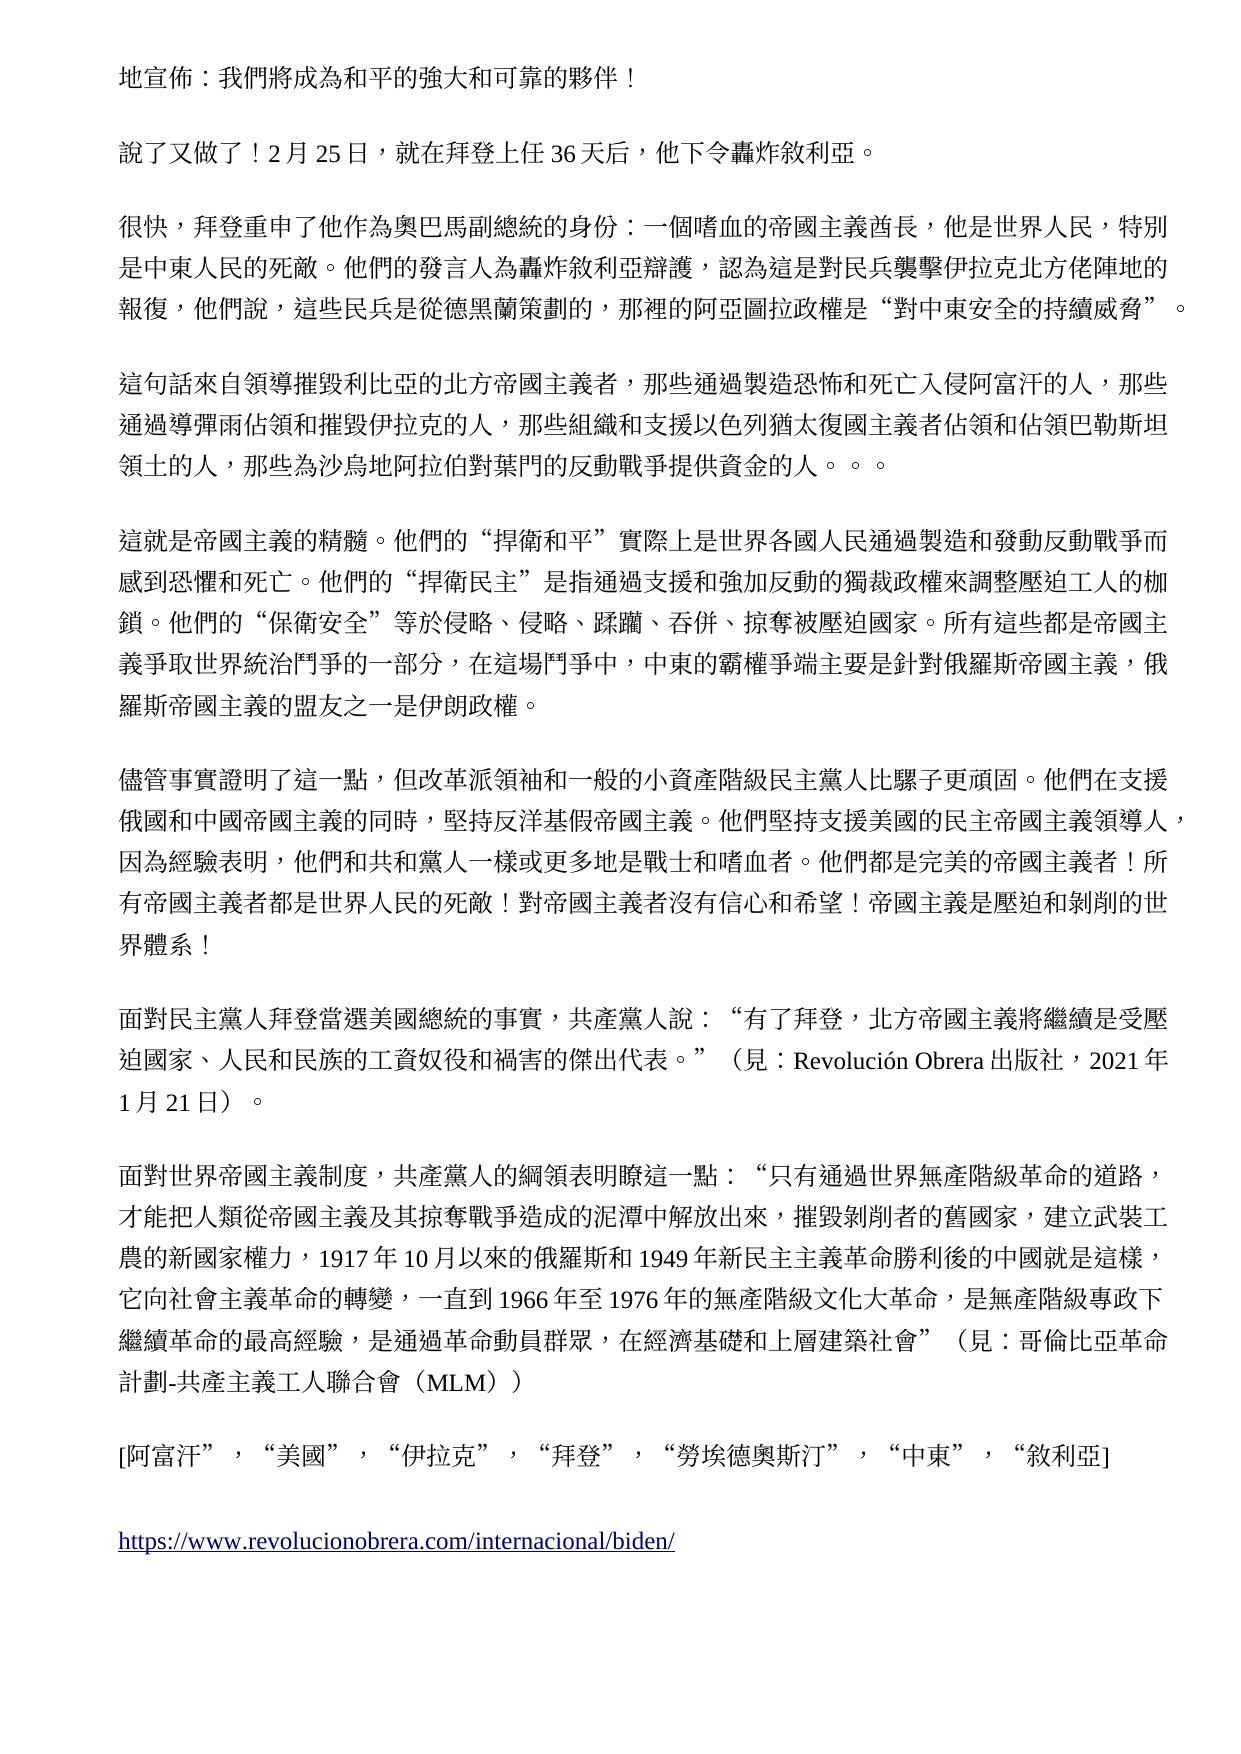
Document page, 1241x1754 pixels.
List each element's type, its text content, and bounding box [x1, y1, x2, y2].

text https://www.revolutionobrera.com/public html/wp-content/uploads/2021/03/bombing-syria.jpg 2021年3月6日08:00:00-05:00 https://www.revolutionObrera.com/author/root/ [地]https://www.revolutionobrera.com/public html/wp-content/uploads/2017/09/mexico01-520x245.jpg'，'https://www.revolutionObrera.com/public html/wp-content/uploads/2020/08/玻利維亞-1-520x245.jpg'，'https://www.revolutionObrera.com/public html/wp-content/uploads/2018/11/jamal-khashoggi-520x245.jpg“，“哦。https://www.revolutionObrera.com/wp-content/uploads/2017/04/supportnos.jpg'，'https://www.revolutionObrera.com/public html/wp-content/plugins/telegram-bot/img/telegramiconmini.jpg'，'https://www.revolutionObrera.com/public html/wp-content/uploads/2020/10/pgi-620x349.png“，“哦。https://www.revolutionObrera.com/public html/wp-content/uploads/2021/01/bella-org-back-620x620.jpeg'，'https://www.revolutionObrera.com/public html/wp-content/uploads/2020/10/vologo-620x233.png'，'https://www.revolutionObrera.com/public html/wp-content/uploads/2020/10/blogs-620x165.png“，“哦。https://www.revolutionObrera.com/public html/wp-content/uploads/2021/01/ro-494.jpg'，'https://www.revolutionObrera.com/public html/wp-content/uploads/2021/01/almanaque-2121.jpg'，'https://www.revolutionObrera.com/public html/wp-content/uploads/2020/07/portadesafios.jpg“，“哦。https://www.revolutionObrera.com/wp-content/uploads/2020/01/programmuoclm.jpg'，'https://www.revolutionObrera.com/wp-content/uploads/2016/08/portalg.jpg'，'https://www.revolutionObrera.com/public html/wp-content/plugins/email-subscribers/lite/public/images/spinner.gif“，“哦。https://www.revolutionObrera.com/propossite/wp-content/uploads/2015/08/logof.png“] 面對喬·拜登在美國的選舉勝利，改革派領袖們歡呼雀躍地宣佈：這是和平的希望！ 相反，革命的共產黨人立即譴責說：拜登並不位元朗普強，他的總統任期也不會改變北方佬帝國主義的性質！ 拜登自12月8日任命屠夫勞埃德·奧斯汀為未來的國防部長以來，於1月20日在就職演說中坦率地宣佈：我們將成為和平的強大和可靠的夥伴！ 說了又做了！2月25日，就在拜登上任36天后，他下令轟炸敘利亞。 很快，拜登重申了他作為奧巴馬副總統的身份：一個嗜血的帝國主義酋長，他是世界人民，特別是中東人民的死敵。他們的發言人為轟炸敘利亞辯護，認為這是對民兵襲擊伊拉克北方佬陣地的報復，他們說，這些民兵是從德黑蘭策劃的，那裡的阿亞圖拉政權是“對中東安全的持續威脅”。 這句話來自領導摧毀利比亞的北方帝國主義者，那些通過製造恐怖和死亡入侵阿富汗的人，那些通過導彈雨佔領和摧毀伊拉克的人，那些組織和支援以色列猶太復國主義者佔領和佔領巴勒斯坦領土的人，那些為沙烏地阿拉伯對葉門的反動戰爭提供資金的人。。。 這就是帝國主義的精髓。他們的“捍衛和平”實際上是世界各國人民通過製造和發動反動戰爭而感到恐懼和死亡。他們的“捍衛民主”是指通過支援和強加反動的獨裁政權來調整壓迫工人的枷鎖。他們的“保衛安全”等於侵略、侵略、蹂躪、吞併、掠奪被壓迫國家。所有這些都是帝國主義爭取世界統治鬥爭的一部分，在這場鬥爭中，中東的霸權爭端主要是針對俄羅斯帝國主義，俄羅斯帝國主義的盟友之一是伊朗政權。 儘管事實證明了這一點，但改革派領袖和一般的小資產階級民主黨人比騾子更頑固。他們在支援俄國和中國帝國主義的同時，堅持反洋基假帝國主義。他們堅持支援美國的民主帝國主義領導人，因為經驗表明，他們和共和黨人一樣或更多地是戰士和嗜血者。他們都是完美的帝國主義者！所有帝國主義者都是世界人民的死敵！對帝國主義者沒有信心和希望！帝國主義是壓迫和剝削的世界體系！ 面對民主黨人拜登當選美國總統的事實，共產黨人說：“有了拜登，北方帝國主義將繼續是受壓迫國家、人民和民族的工資奴役和禍害的傑出代表。”（見：Revolución Obrera出版社，2021年1月21日）。 面對世界帝國主義制度，共產黨人的綱領表明瞭這一點：“只有通過世界無產階級革命的道路，才能把人類從帝國主義及其掠奪戰爭造成的泥潭中解放出來，摧毀剝削者的舊國家，建立武裝工農的新國家權力，1917年10月以來的俄羅斯和1949年新民主主義革命勝利後的中國就是這樣，它向社會主義革命的轉變，一直到1966年至1976年的無產階級文化大革命，是無產階級專政下繼續革命的最高經驗，是通過革命動員群眾，在經濟基礎和上層建築社會”（見：哥倫比亞革命計劃-共產主義工人聯合會（MLM）） [阿富汗”，“美國”，“伊拉克”，“拜登”，“勞埃德奧斯汀”，“中東”，“敘利亞] [118, 59, 1181, 1473]
text https://www.revolucionobrera.com/internacional/biden/ [118, 1493, 1181, 1554]
